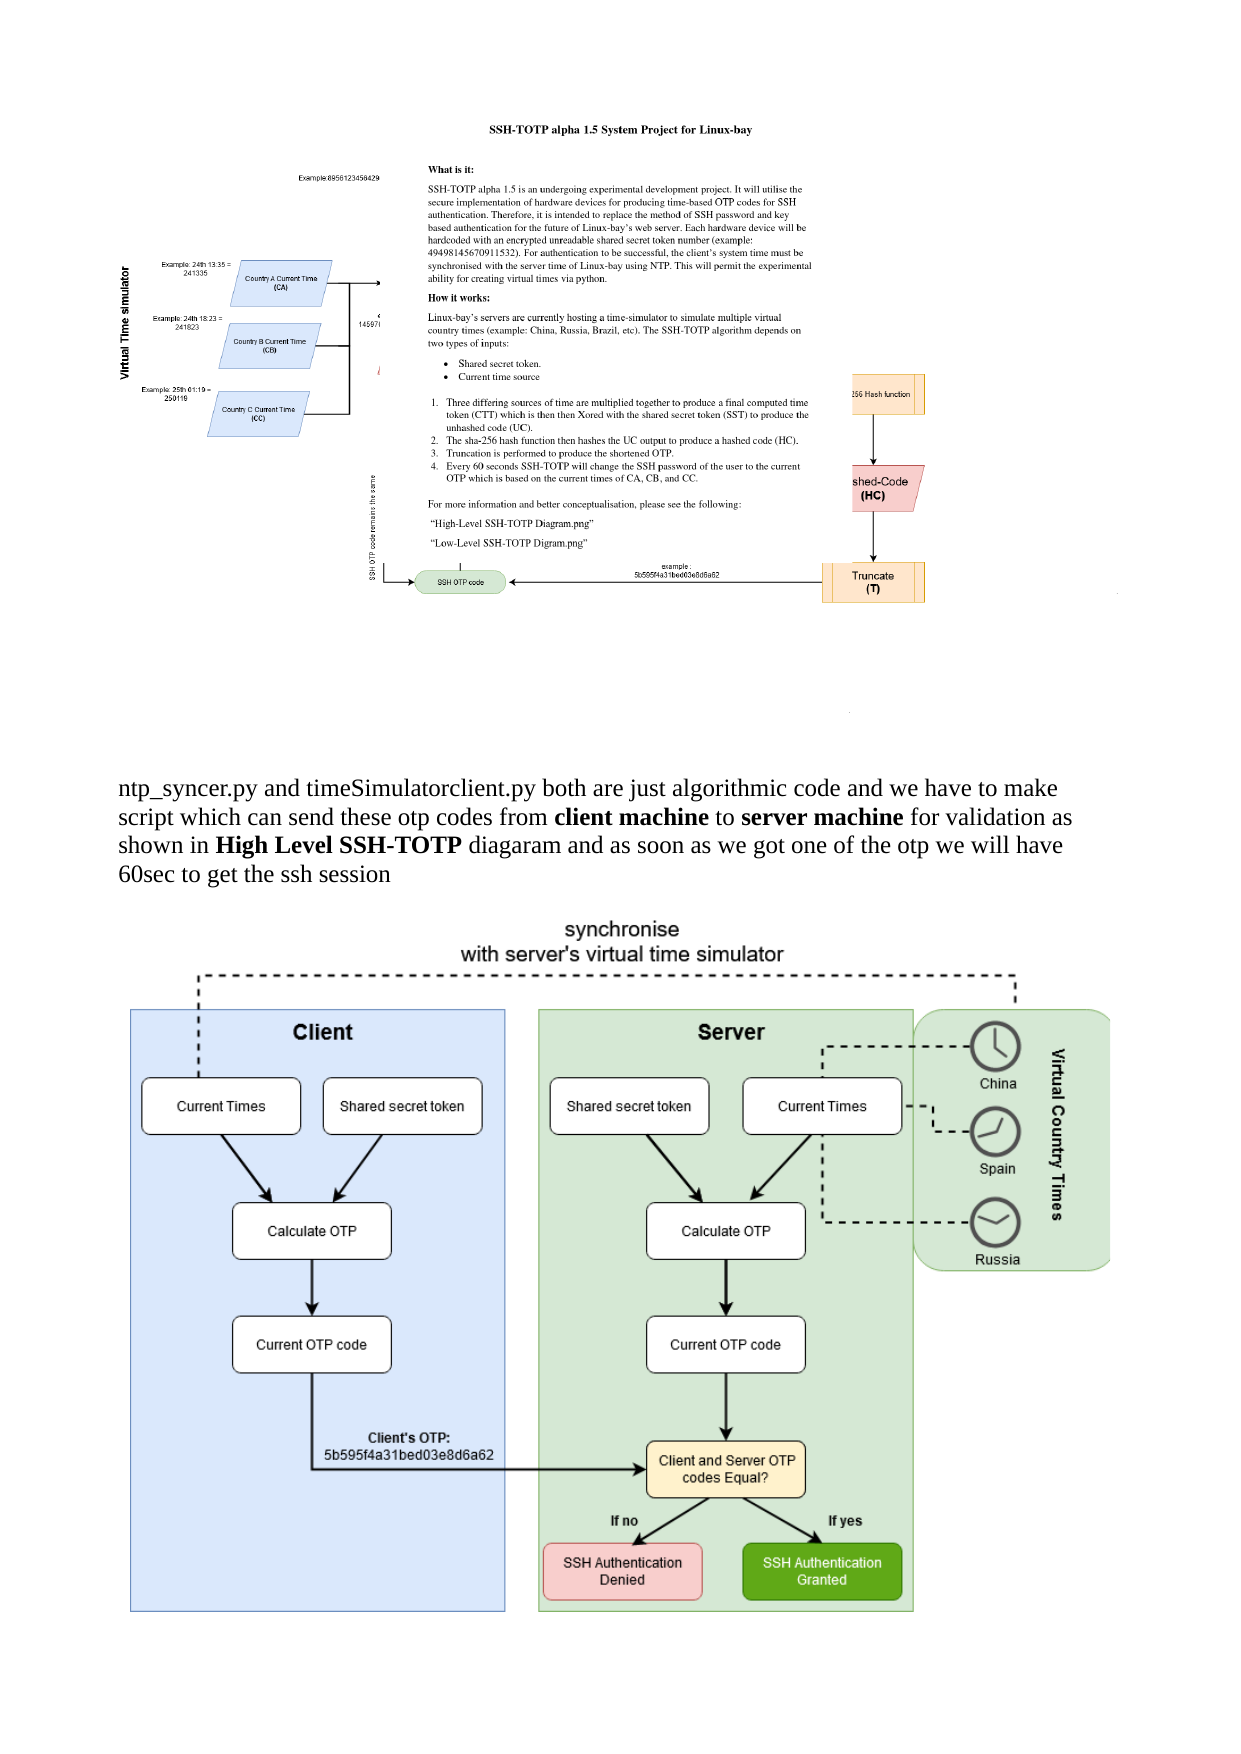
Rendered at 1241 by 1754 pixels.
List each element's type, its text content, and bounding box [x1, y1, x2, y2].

text ntp_syncer.py and timeSimulatorclient.py both are just algorithmic code and we have to make script which can send these otp codes from client machine to server machine for validation as shown in High Level SSH-TOTP diagaram and as soon as we got one of the otp we will have 60sec to get the ssh session [118, 773, 1122, 888]
picture [130, 916, 1110, 1612]
picture [118, 118, 1123, 716]
